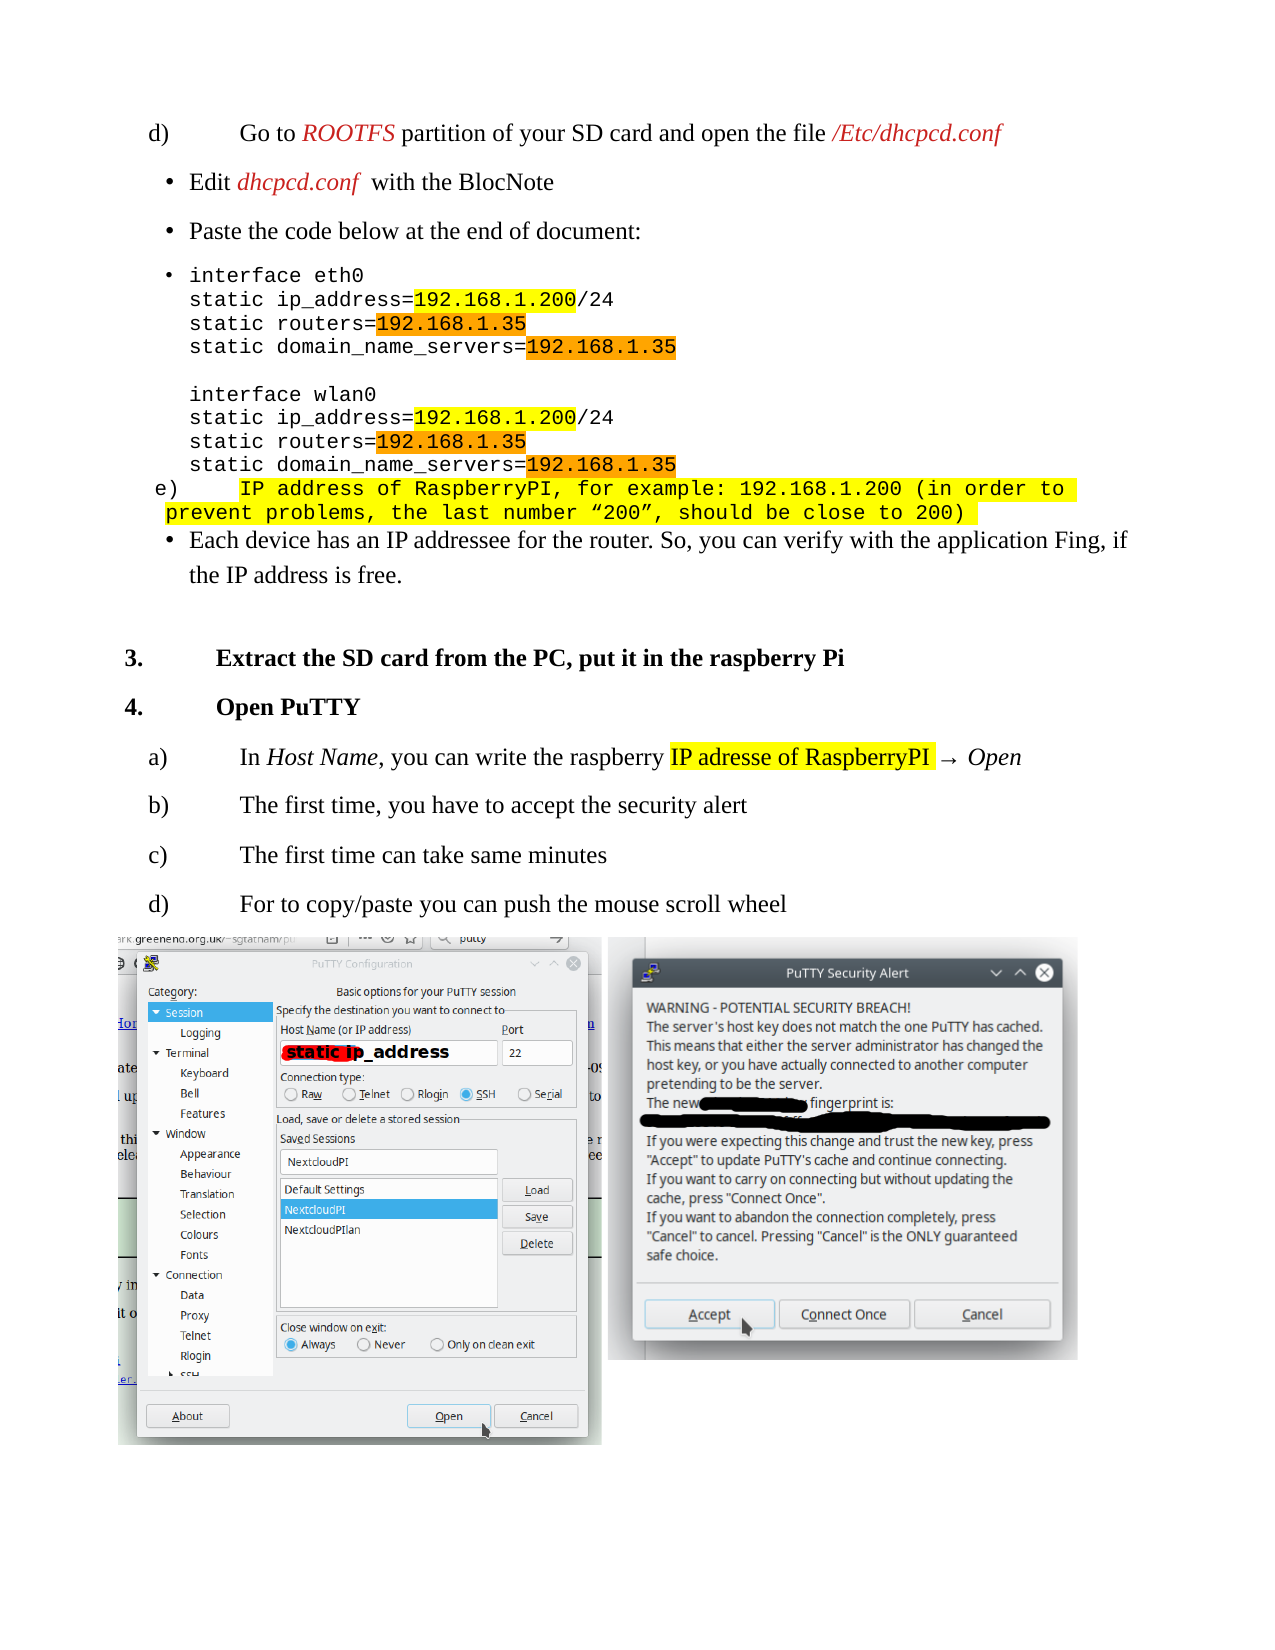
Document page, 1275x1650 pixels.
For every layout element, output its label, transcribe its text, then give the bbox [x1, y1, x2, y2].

list Edit dhcpcd.conf with the BlocNote [165, 167, 1157, 196]
picture [118, 937, 602, 1445]
list The first time, you have to accept the security alert [142, 791, 1157, 819]
list Each device has an IP addressee for the router. So, you can verify with the application Fing, if the IP address is free. [165, 525, 1157, 623]
list For to copy/paste you can push the mouse scroll wheel [142, 889, 1157, 917]
list The first time can take same minutes [142, 840, 1157, 868]
list IP address of RaspberryPI, for example: 192.168.1.200 (in order to prevent problems, the last number “200”, should be close to 200) [142, 478, 1157, 525]
list In Host Name, you can write the raspberry IP adresse of RaspberryPI → Open [142, 742, 1157, 770]
list Go to ROOTFS partition of your SD card and open the file /Etc/dhcpcd.conf [142, 118, 1157, 147]
picture [607, 937, 890, 1360]
list Extract the SD card from the PC, put it in the raspberry Pi [118, 643, 1157, 672]
list Paste the code below at the end of document: [165, 216, 1157, 245]
list Open PuTTY [118, 692, 1157, 721]
list interface eth0 static ip_address=192.168.1.200/24 static routers=192.168.1.35 static domain_name_servers=192.168.1.35 interface wlan0 static ip_address=192.168.1.200/24 static routers=192.168.1.35 static domain_name_servers=192.168.1.35 [165, 265, 1157, 478]
